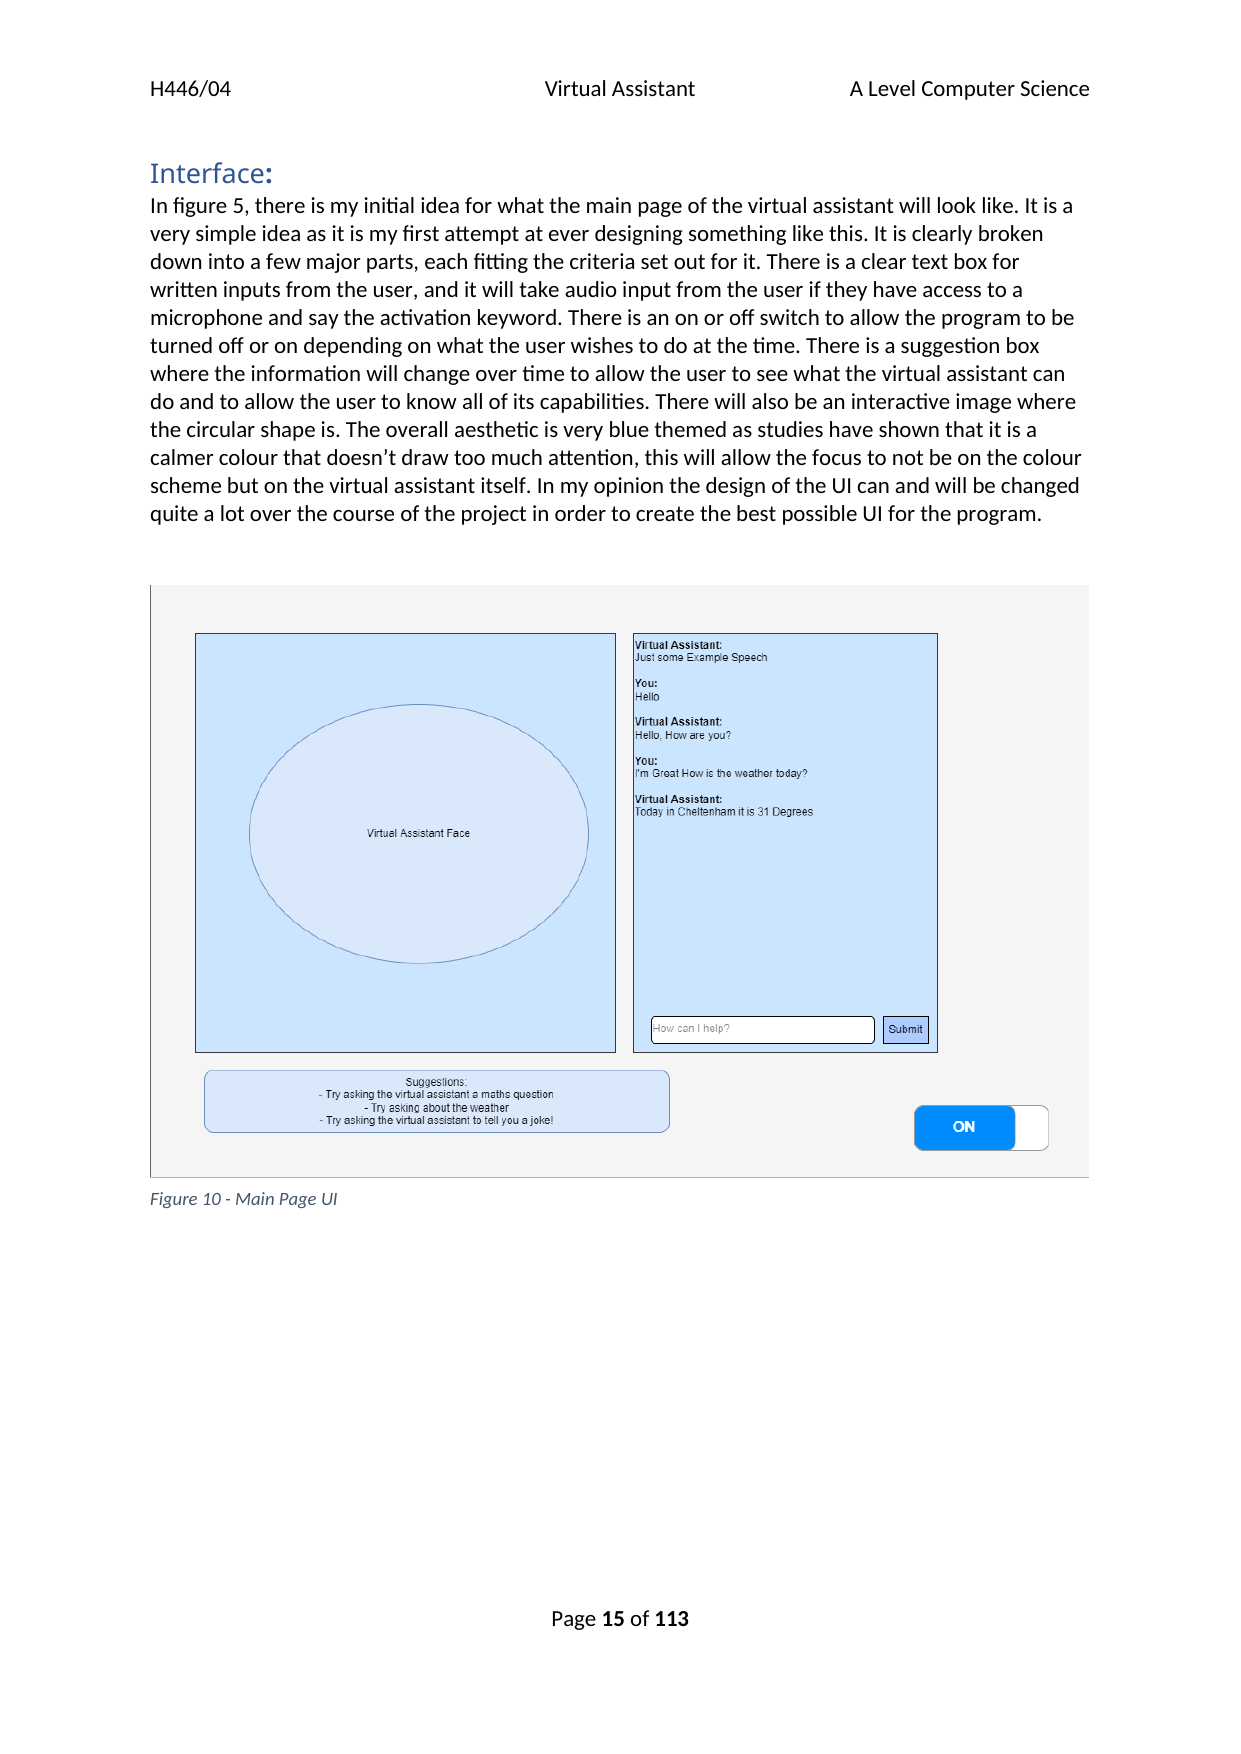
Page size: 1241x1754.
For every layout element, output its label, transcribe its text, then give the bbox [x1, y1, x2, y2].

subtitle Interface: [150, 154, 1090, 191]
text In figure 5, there is my initial idea for what the main page of the virtual assistant will look like. It is a very simple idea as it is my first attempt at ever designing something like this. It is clearly broken down into a few major parts, each fitting the criteria set out for it. There is a clear text box for written inputs from the user, and it will take audio input from the user if they have access to a microphone and say the activation keyword. There is an on or off switch to allow the program to be turned off or on depending on what the user wishes to do at the time. There is a suggestion box where the information will change over time to allow the user to see what the virtual assistant can do and to allow the user to know all of its capabilities. There will also be an interactive image where the circular shape is. The overall aesthetic is very blue themed as studies have shown that it is a calmer colour that doesn’t draw too much attention, this will allow the focus to not be on the colour scheme but on the virtual assistant itself. In my opinion the design of the UI can and will be changed quite a lot over the course of the project in order to create the best possible UI for the program. [150, 191, 1090, 527]
text Figure 10 - Main Page UI [150, 1187, 1089, 1210]
